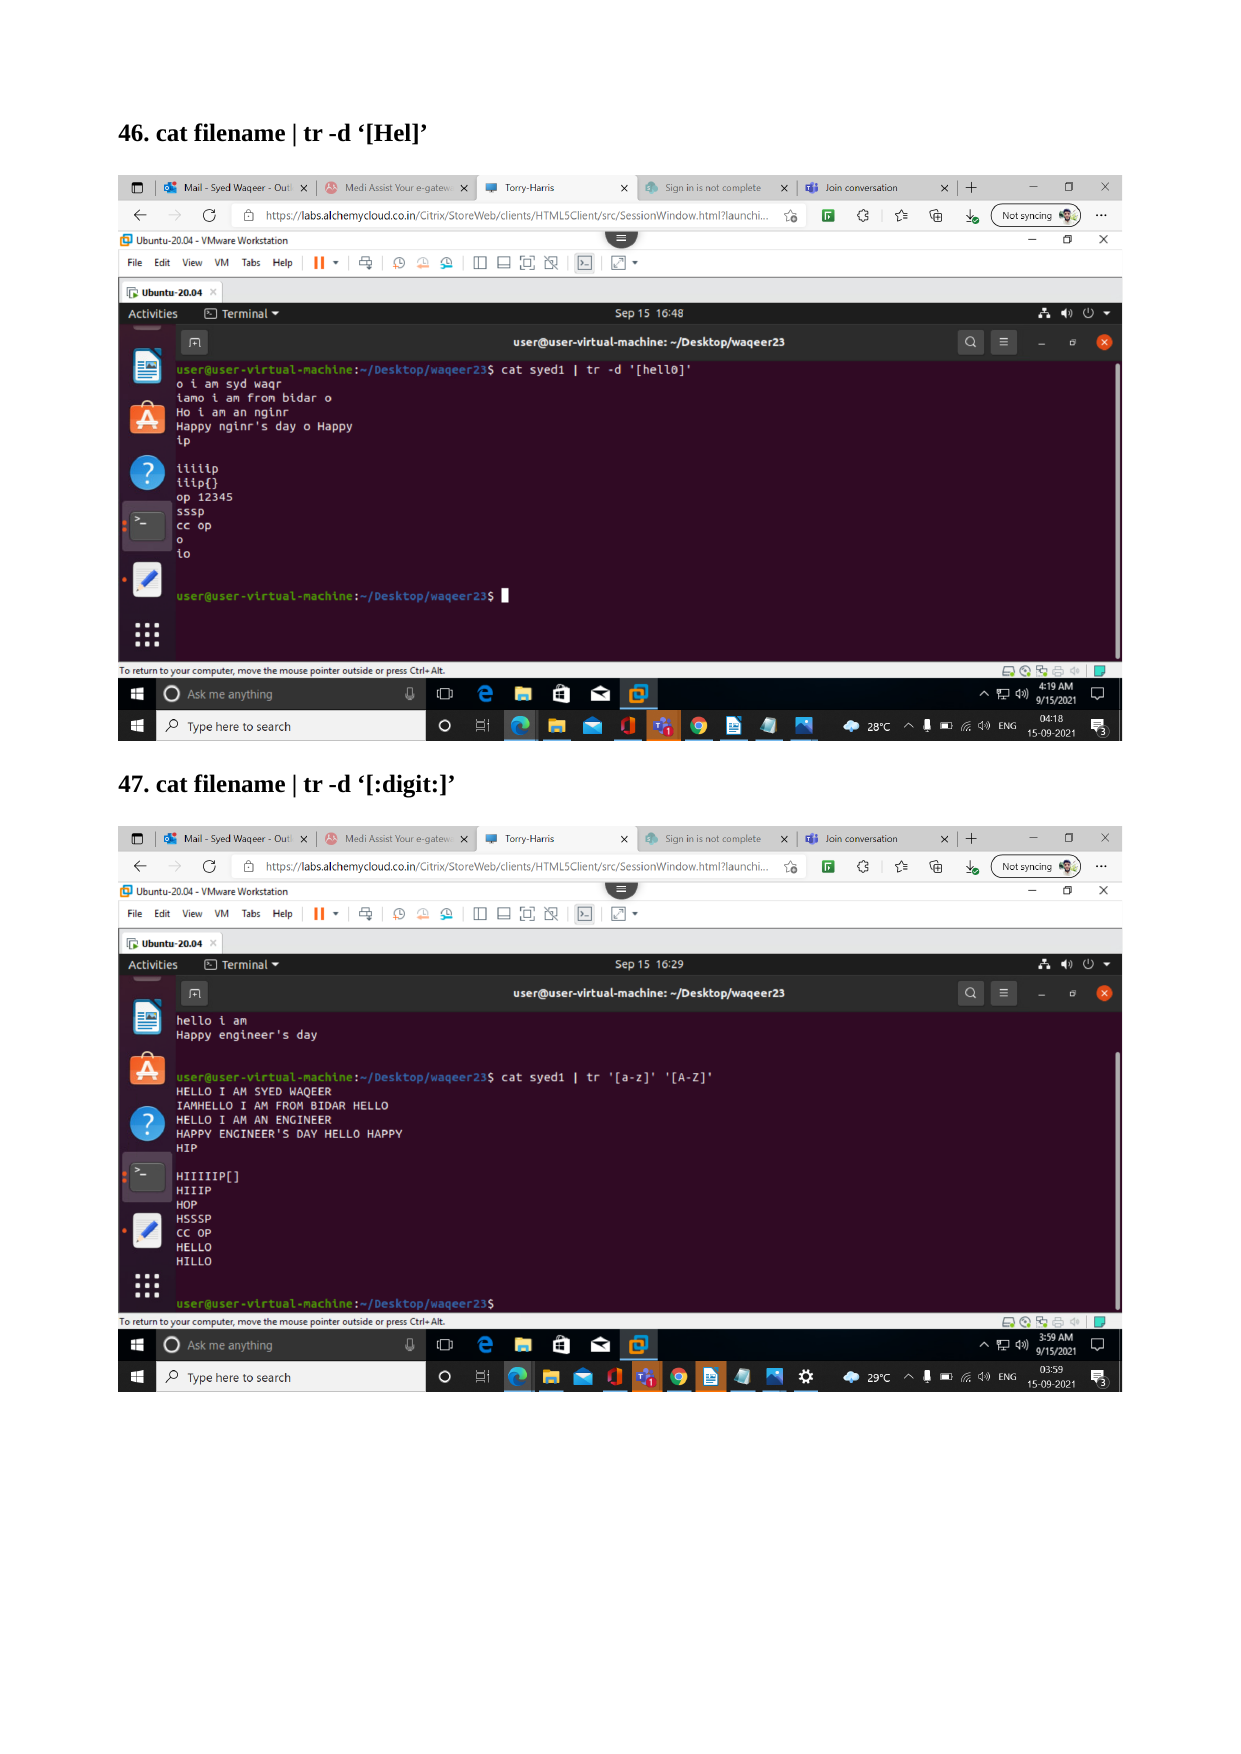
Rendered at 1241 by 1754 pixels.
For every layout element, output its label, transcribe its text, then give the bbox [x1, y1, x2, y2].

picture [118, 175, 1123, 741]
picture [118, 826, 1123, 1392]
text 46. cat filename | tr -d ‘[Hel]’ [118, 118, 1122, 147]
text 47. cat filename | tr -d ‘[:digit:]’ [118, 769, 1122, 798]
